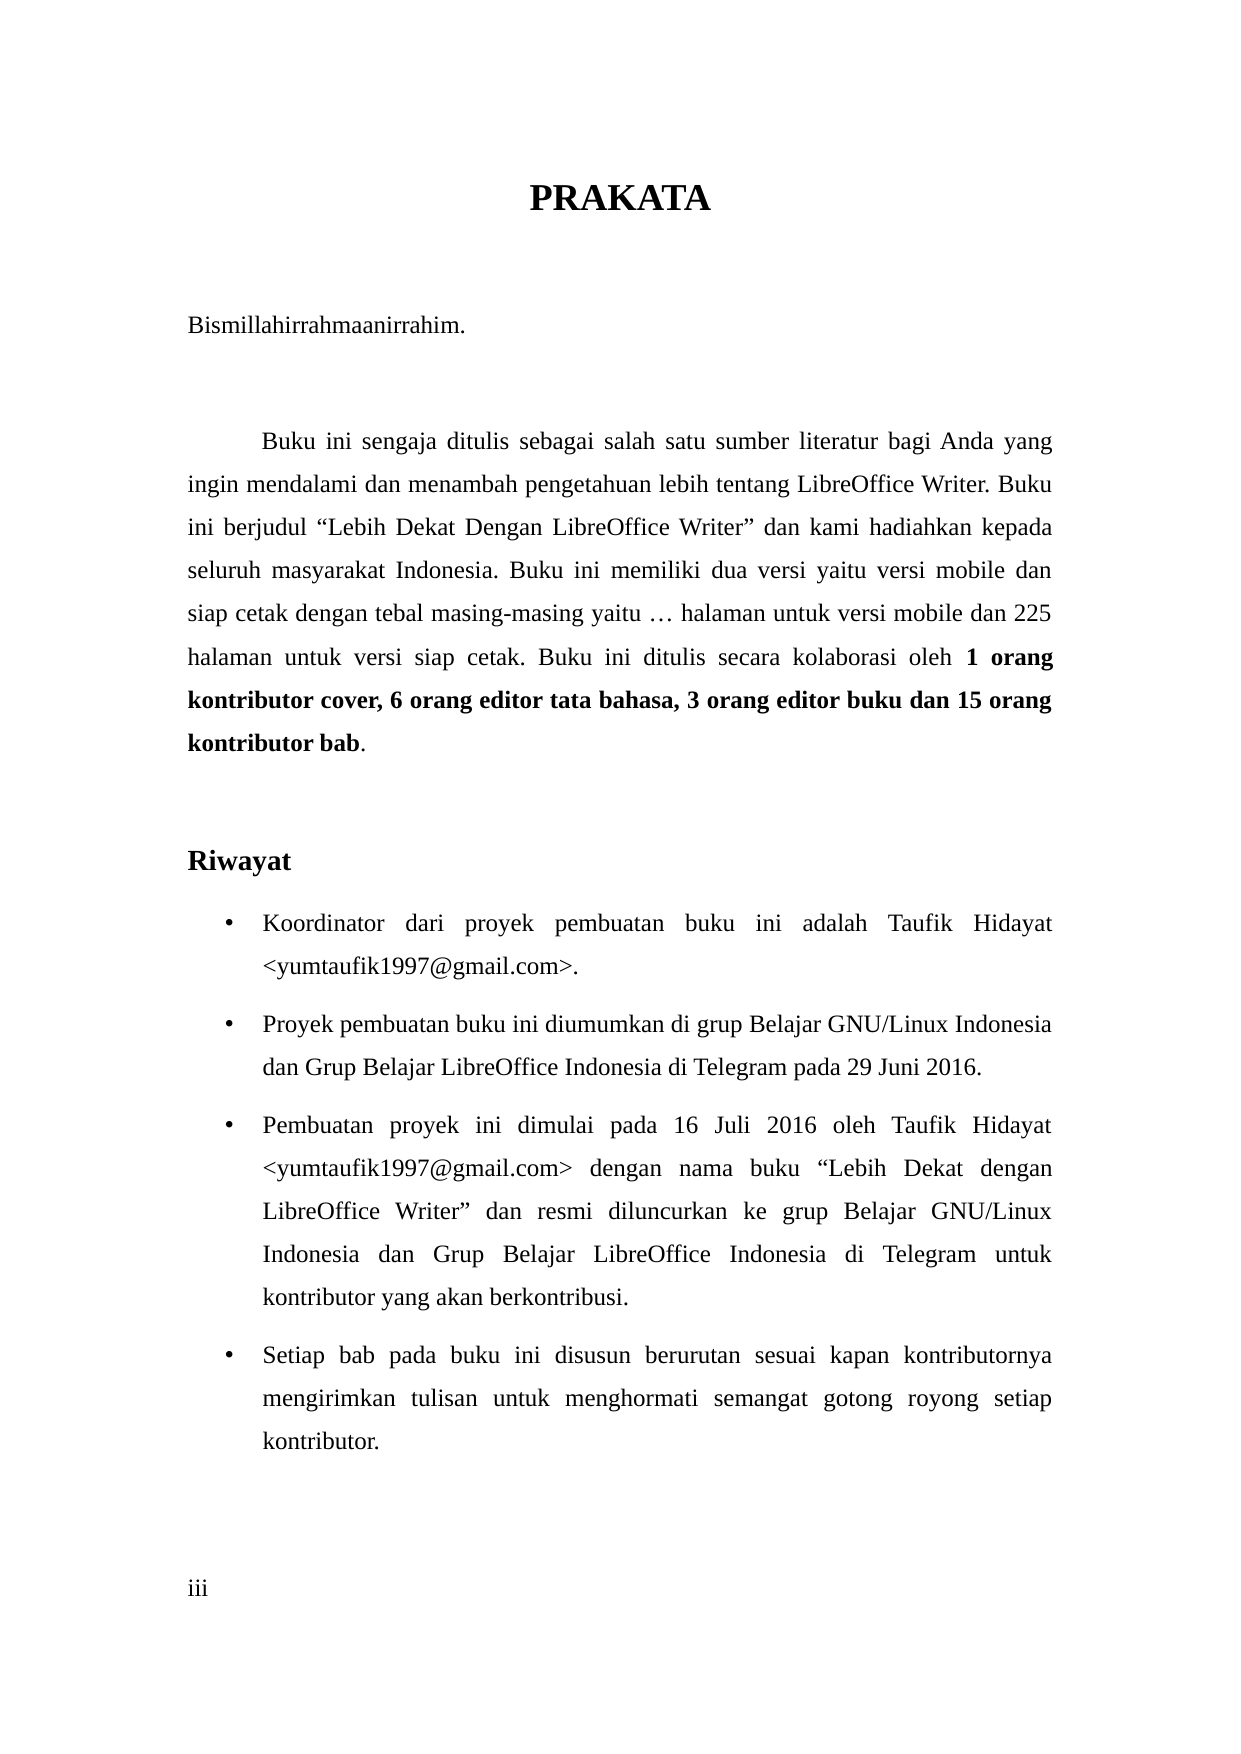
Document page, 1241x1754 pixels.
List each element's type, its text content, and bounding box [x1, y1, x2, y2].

list Koordinator dari proyek pembuatan buku ini adalah Taufik Hidayat <yumtaufik1997@gmail.com>. [225, 908, 1053, 980]
list Setiap bab pada buku ini disusun berurutan sesuai kapan kontributornya mengirimkan tulisan untuk menghormati semangat gotong royong setiap kontributor. [225, 1340, 1053, 1455]
list Pembuatan proyek ini dimulai pada 16 Juli 2016 oleh Taufik Hidayat <yumtaufik1997@gmail.com> dengan nama buku “Lebih Dekat dengan LibreOffice Writer” dan resmi diluncurkan ke grup Belajar GNU/Linux Indonesia dan Grup Belajar LibreOffice Indonesia di Telegram untuk kontributor yang akan berkontribusi. [225, 1110, 1053, 1311]
text Bismillahirrahmaanirrahim. [187, 311, 1053, 339]
text Riwayat [187, 843, 1053, 877]
subtitle PRAKATA [187, 175, 1053, 219]
text Buku ini sengaja ditulis sebagai salah satu sumber literatur bagi Anda yang ingin mendalami dan menambah pengetahuan lebih tentang LibreOffice Writer. Buku ini berjudul “Lebih Dekat Dengan LibreOffice Writer” dan kami hadiahkan kepada seluruh masyarakat Indonesia. Buku ini memiliki dua versi yaitu versi mobile dan siap cetak dengan tebal masing-masing yaitu … halaman untuk versi mobile dan 225 halaman untuk versi siap cetak. Buku ini ditulis secara kolaborasi oleh 1 orang kontributor cover, 6 orang editor tata bahasa, 3 orang editor buku dan 15 orang kontributor bab. [187, 426, 1053, 757]
list Proyek pembuatan buku ini diumumkan di grup Belajar GNU/Linux Indonesia dan Grup Belajar LibreOffice Indonesia di Telegram pada 29 Juni 2016. [225, 1009, 1053, 1081]
